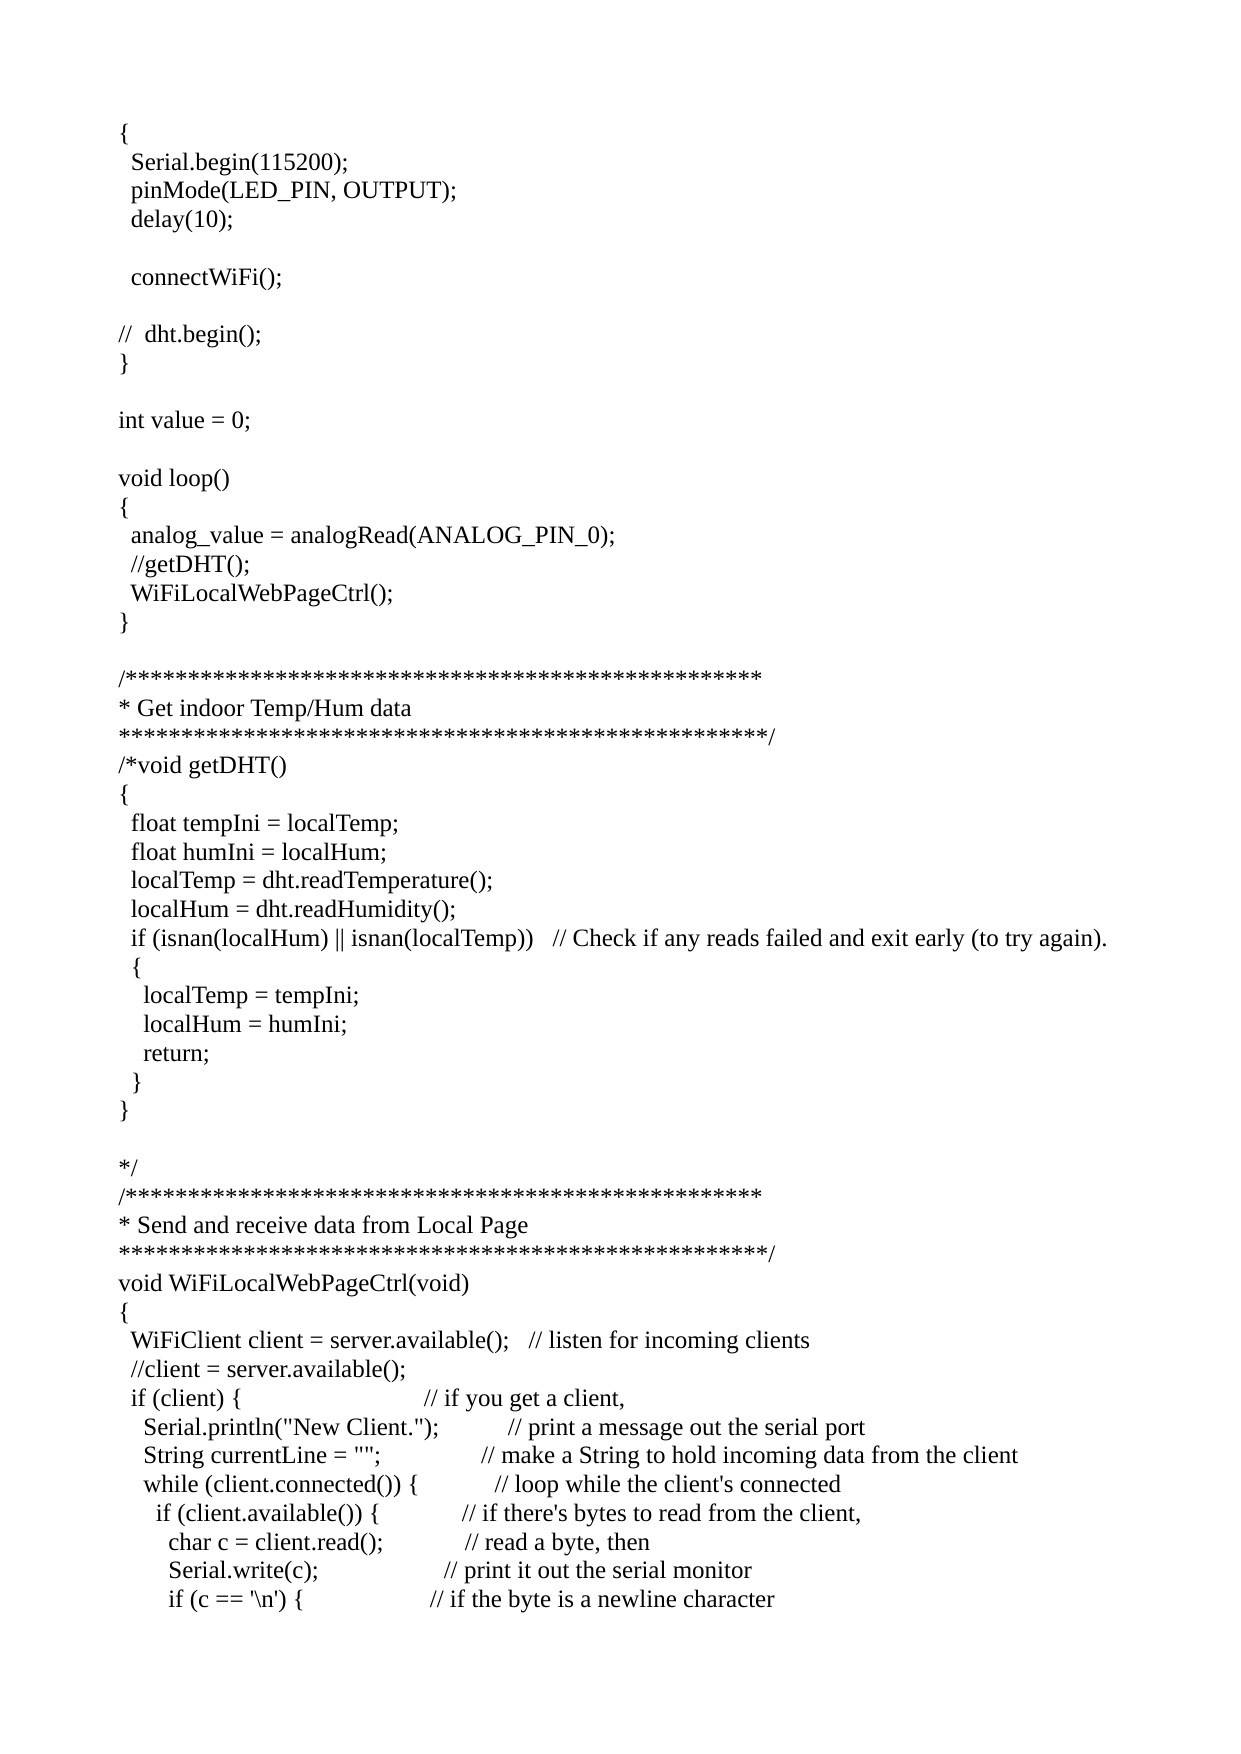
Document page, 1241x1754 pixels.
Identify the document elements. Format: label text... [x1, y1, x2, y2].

text void WiFiLocalWebPageCtrl(void) [118, 1268, 1122, 1297]
text */ [118, 1153, 1122, 1182]
text while (client.connected()) { // loop while the client's connected [118, 1469, 1122, 1498]
text WiFiClient client = server.available(); // listen for incoming clients [118, 1326, 1122, 1354]
text String currentLine = ""; // make a String to hold incoming data from the client [118, 1441, 1122, 1469]
text { [118, 779, 1122, 808]
text * Get indoor Temp/Hum data [118, 693, 1122, 722]
text { [118, 118, 1122, 147]
text localTemp = tempIni; [118, 981, 1122, 1009]
text analog_value = analogRead(ANALOG_PIN_0); [118, 521, 1122, 549]
text ****************************************************/ [118, 722, 1122, 751]
text /*************************************************** [118, 664, 1122, 693]
text /*************************************************** [118, 1182, 1122, 1211]
text void loop() [118, 463, 1122, 492]
text /*void getDHT() [118, 751, 1122, 779]
text // dht.begin(); [118, 319, 1122, 348]
text float humIni = localHum; [118, 837, 1122, 866]
text * Send and receive data from Local Page [118, 1211, 1122, 1239]
text Serial.write(c); // print it out the serial monitor [118, 1556, 1122, 1584]
text WiFiLocalWebPageCtrl(); [118, 578, 1122, 607]
text delay(10); [118, 204, 1122, 233]
text connectWiFi(); [118, 262, 1122, 291]
text ****************************************************/ [118, 1239, 1122, 1268]
text { [118, 1297, 1122, 1326]
text } [118, 348, 1122, 377]
text localHum = humIni; [118, 1009, 1122, 1038]
text } [118, 1067, 1122, 1096]
text } [118, 1096, 1122, 1124]
text localTemp = dht.readTemperature(); [118, 866, 1122, 894]
text localHum = dht.readHumidity(); [118, 894, 1122, 923]
text float tempIni = localTemp; [118, 808, 1122, 837]
text if (c == '\n') { // if the byte is a newline character [118, 1584, 1122, 1613]
text //getDHT(); [118, 549, 1122, 578]
text Serial.println("New Client."); // print a message out the serial port [118, 1412, 1122, 1441]
text if (client.available()) { // if there's bytes to read from the client, [118, 1498, 1122, 1527]
text if (isnan(localHum) || isnan(localTemp)) // Check if any reads failed and exit early (to try again). [118, 923, 1122, 952]
text { [118, 492, 1122, 521]
text int value = 0; [118, 406, 1122, 434]
text //client = server.available(); [118, 1354, 1122, 1383]
text pinMode(LED_PIN, OUTPUT); [118, 176, 1122, 204]
text } [118, 607, 1122, 636]
text { [118, 952, 1122, 981]
text char c = client.read(); // read a byte, then [118, 1527, 1122, 1556]
text Serial.begin(115200); [118, 147, 1122, 176]
text return; [118, 1038, 1122, 1067]
text if (client) { // if you get a client, [118, 1383, 1122, 1412]
